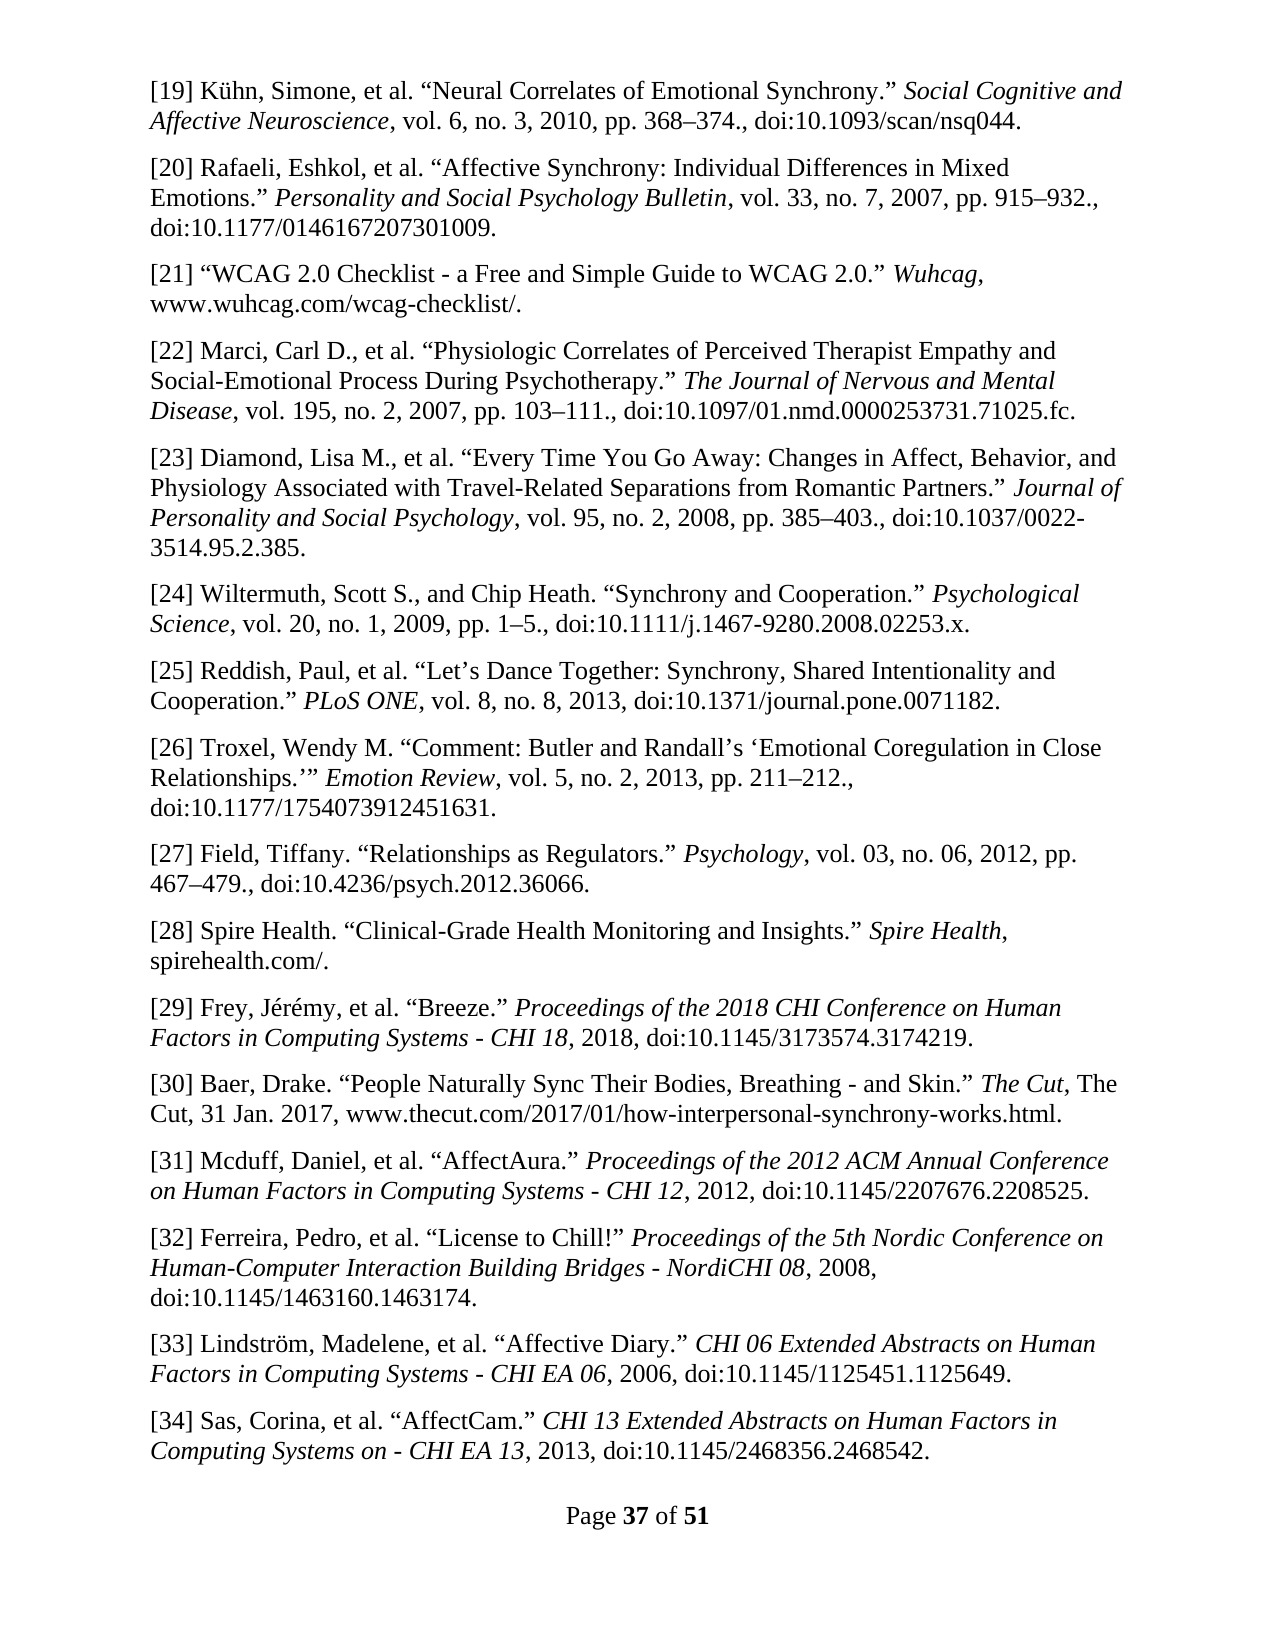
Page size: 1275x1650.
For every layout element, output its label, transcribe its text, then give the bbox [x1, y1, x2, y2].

text [32] Ferreira, Pedro, et al. “License to Chill!” Proceedings of the 5th Nordic Conference on Human-Computer Interaction Building Bridges - NordiCHI 08, 2008, doi:10.1145/1463160.1463174. [150, 1222, 1125, 1312]
text [22] Marci, Carl D., et al. “Physiologic Correlates of Perceived Therapist Empathy and Social-Emotional Process During Psychotherapy.” The Journal of Nervous and Mental Disease, vol. 195, no. 2, 2007, pp. 103–111., doi:10.1097/01.nmd.0000253731.71025.fc. [150, 335, 1125, 425]
text [21] “WCAG 2.0 Checklist - a Free and Simple Guide to WCAG 2.0.” Wuhcag, www.wuhcag.com/wcag-checklist/. [150, 258, 1125, 318]
text [33] Lindström, Madelene, et al. “Affective Diary.” CHI 06 Extended Abstracts on Human Factors in Computing Systems - CHI EA 06, 2006, doi:10.1145/1125451.1125649. [150, 1328, 1125, 1388]
text [29] Frey, Jérémy, et al. “Breeze.” Proceedings of the 2018 CHI Conference on Human Factors in Computing Systems - CHI 18, 2018, doi:10.1145/3173574.3174219. [150, 992, 1125, 1052]
text [24] Wiltermuth, Scott S., and Chip Heath. “Synchrony and Cooperation.” Psychological Science, vol. 20, no. 1, 2009, pp. 1–5., doi:10.1111/j.1467-9280.2008.02253.x. [150, 578, 1125, 638]
text [25] Reddish, Paul, et al. “Let’s Dance Together: Synchrony, Shared Intentionality and Cooperation.” PLoS ONE, vol. 8, no. 8, 2013, doi:10.1371/journal.pone.0071182. [150, 655, 1125, 715]
text [30] Baer, Drake. “People Naturally Sync Their Bodies, Breathing - and Skin.” The Cut, The Cut, 31 Jan. 2017, www.thecut.com/2017/01/how-interpersonal-synchrony-works.html. [150, 1068, 1125, 1128]
text [23] Diamond, Lisa M., et al. “Every Time You Go Away: Changes in Affect, Behavior, and Physiology Associated with Travel-Related Separations from Romantic Partners.” Journal of Personality and Social Psychology, vol. 95, no. 2, 2008, pp. 385–403., doi:10.1037/0022-3514.95.2.385. [150, 442, 1125, 562]
text [19] Kühn, Simone, et al. “Neural Correlates of Emotional Synchrony.” Social Cognitive and Affective Neuroscience, vol. 6, no. 3, 2010, pp. 368–374., doi:10.1093/scan/nsq044. [150, 75, 1125, 135]
text [26] Troxel, Wendy M. “Comment: Butler and Randall’s ‘Emotional Coregulation in Close Relationships.’” Emotion Review, vol. 5, no. 2, 2013, pp. 211–212., doi:10.1177/1754073912451631. [150, 732, 1125, 822]
text [31] Mcduff, Daniel, et al. “AffectAura.” Proceedings of the 2012 ACM Annual Conference on Human Factors in Computing Systems - CHI 12, 2012, doi:10.1145/2207676.2208525. [150, 1145, 1125, 1205]
text [28] Spire Health. “Clinical-Grade Health Monitoring and Insights.” Spire Health, spirehealth.com/. [150, 915, 1125, 975]
text [34] Sas, Corina, et al. “AffectCam.” CHI 13 Extended Abstracts on Human Factors in Computing Systems on - CHI EA 13, 2013, doi:10.1145/2468356.2468542. [150, 1405, 1125, 1465]
text [27] Field, Tiffany. “Relationships as Regulators.” Psychology, vol. 03, no. 06, 2012, pp. 467–479., doi:10.4236/psych.2012.36066. [150, 838, 1125, 898]
text [20] Rafaeli, Eshkol, et al. “Affective Synchrony: Individual Differences in Mixed Emotions.” Personality and Social Psychology Bulletin, vol. 33, no. 7, 2007, pp. 915–932., doi:10.1177/0146167207301009. [150, 152, 1125, 242]
